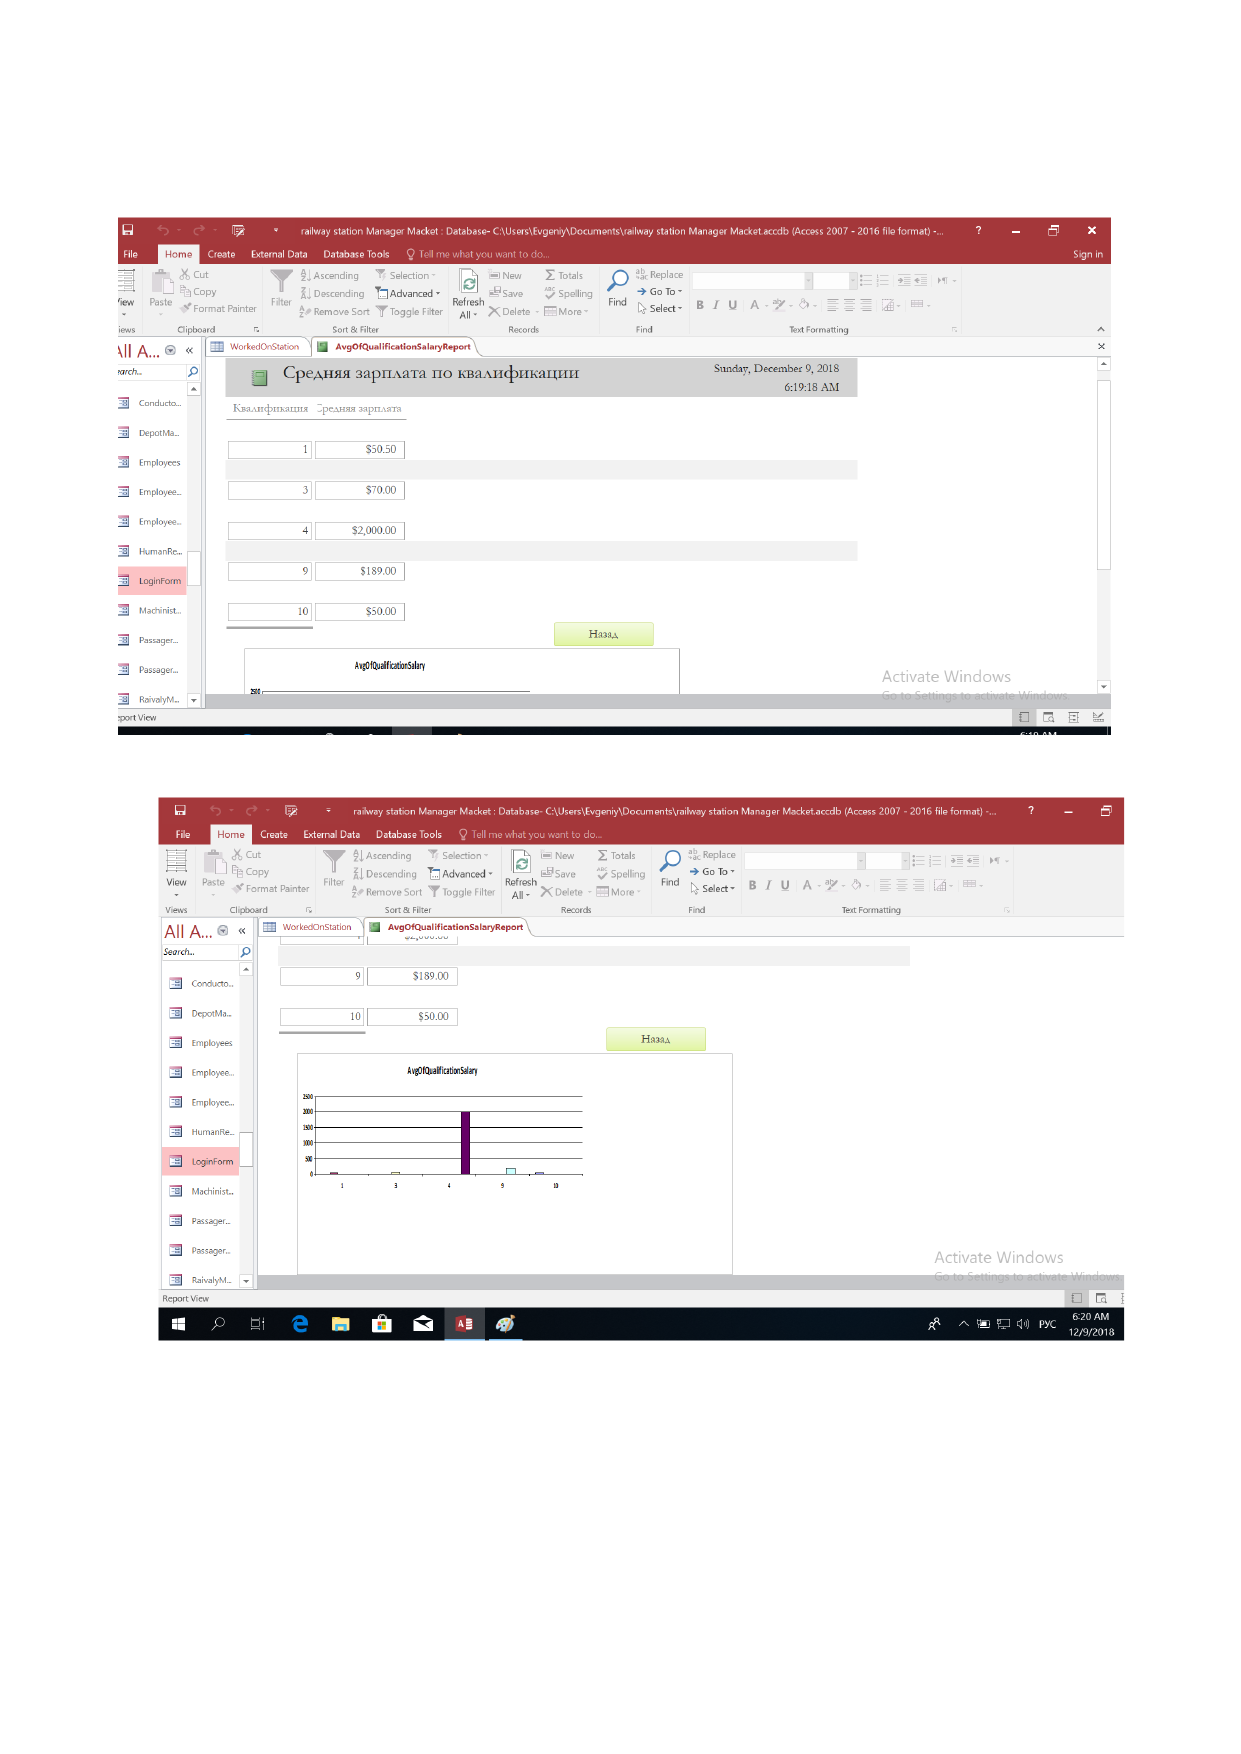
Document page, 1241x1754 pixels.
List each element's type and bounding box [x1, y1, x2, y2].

picture [118, 118, 1123, 735]
picture [120, 743, 1125, 1361]
